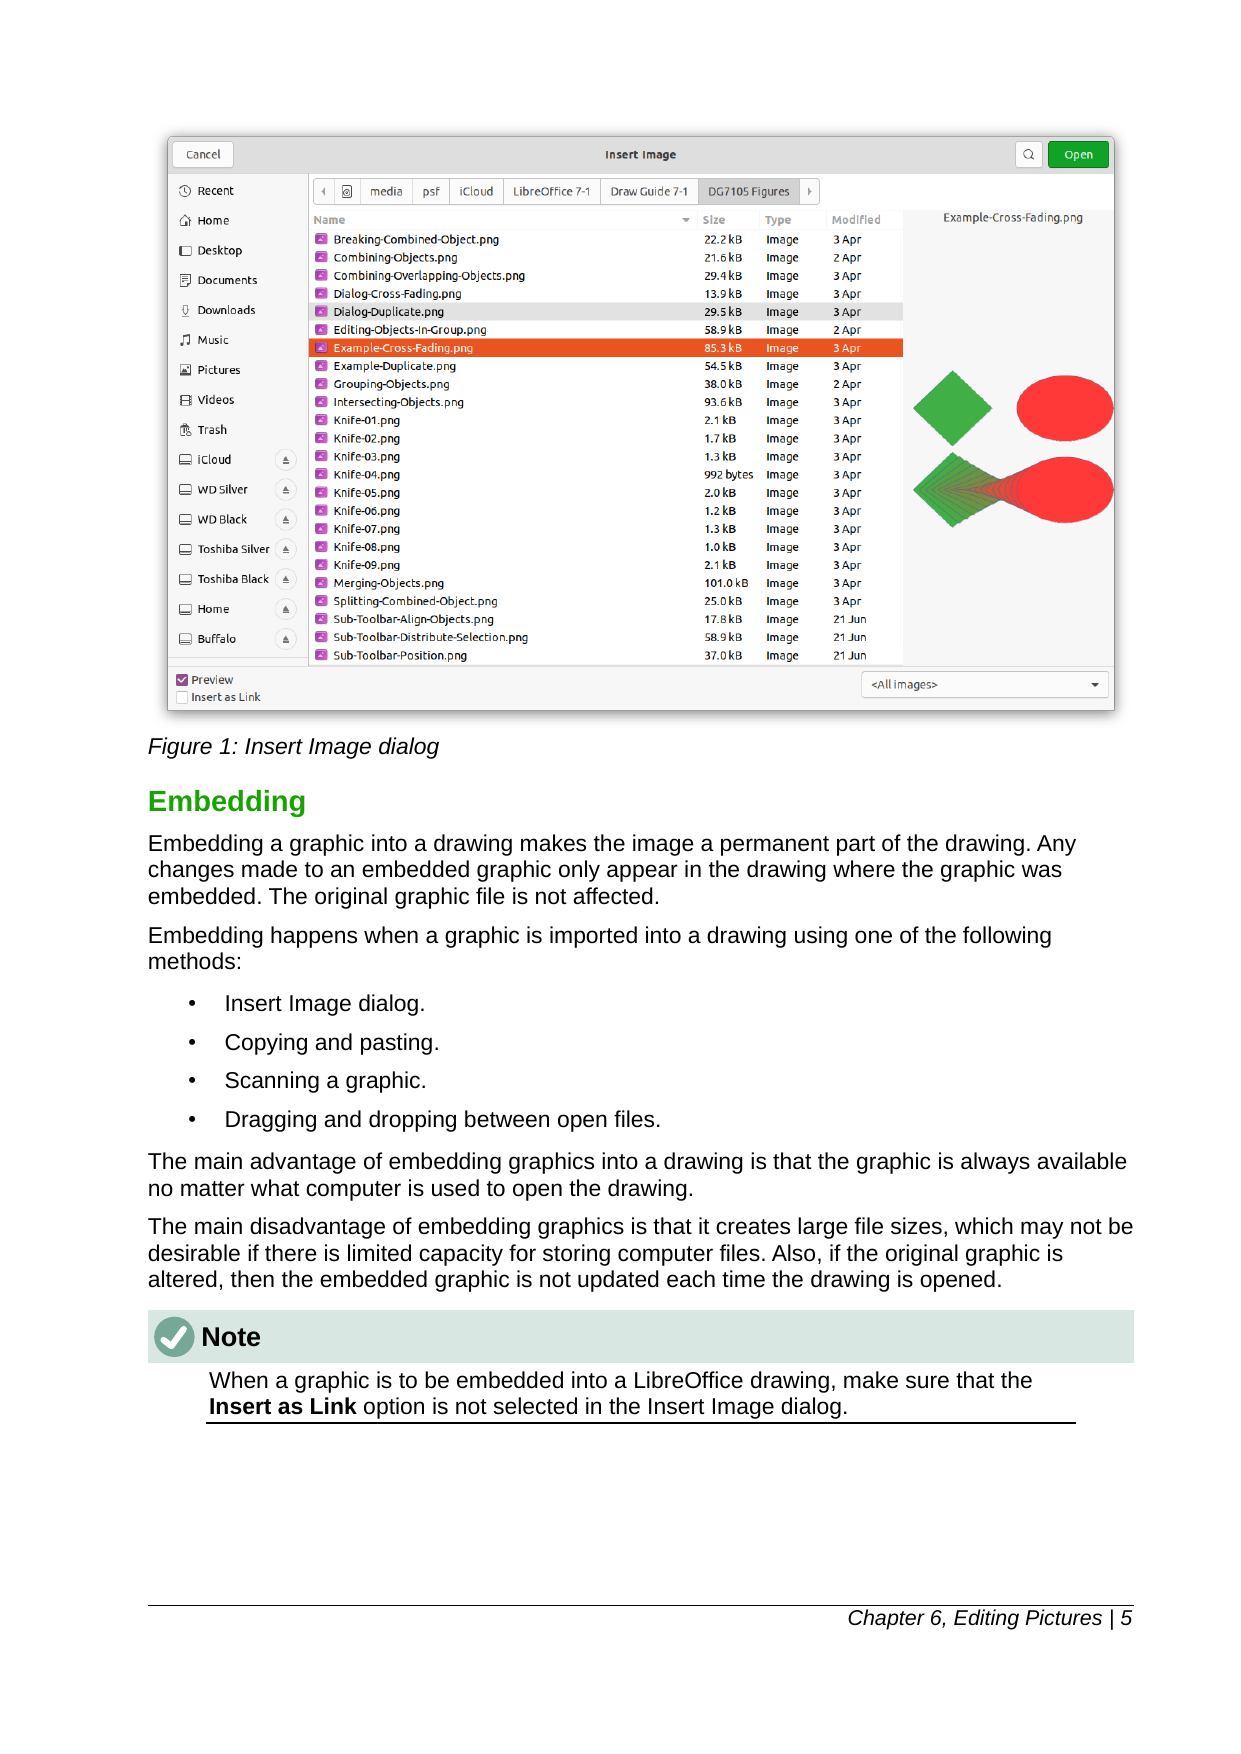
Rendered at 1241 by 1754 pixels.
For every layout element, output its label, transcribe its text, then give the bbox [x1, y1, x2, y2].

text When a graphic is to be embedded into a LibreOffice drawing, make sure that the Insert as Link option is not selected in the Insert Image dialog. [206, 1363, 1076, 1422]
text Figure 1: Insert Image dialog [148, 733, 1134, 759]
text Embedding a graphic into a drawing makes the image a permanent part of the drawing. Any changes made to an embedded graphic only appear in the drawing where the graphic was embedded. The original graphic file is not affected. [148, 830, 1134, 909]
subtitle Embedding [148, 784, 1134, 818]
list Copying and pasting. [185, 1026, 1134, 1055]
picture [147, 118, 1134, 733]
text The main disadvantage of embedding graphics is that it creates large file sizes, which may not be desirable if there is limited capacity for storing computer files. Also, if the original graphic is altered, then the embedded graphic is not updated each time the drawing is opened. [148, 1213, 1134, 1292]
list Scanning a graphic. [185, 1064, 1134, 1094]
text The main advantage of embedding graphics into a drawing is that the graphic is always available no matter what computer is used to open the drawing. [148, 1148, 1134, 1201]
list Insert Image dialog. [185, 987, 1134, 1016]
subtitle Note [148, 1310, 1134, 1363]
list Dragging and dropping between open files. [185, 1103, 1134, 1136]
text Embedding happens when a graphic is imported into a drawing using one of the following methods: [148, 922, 1134, 974]
